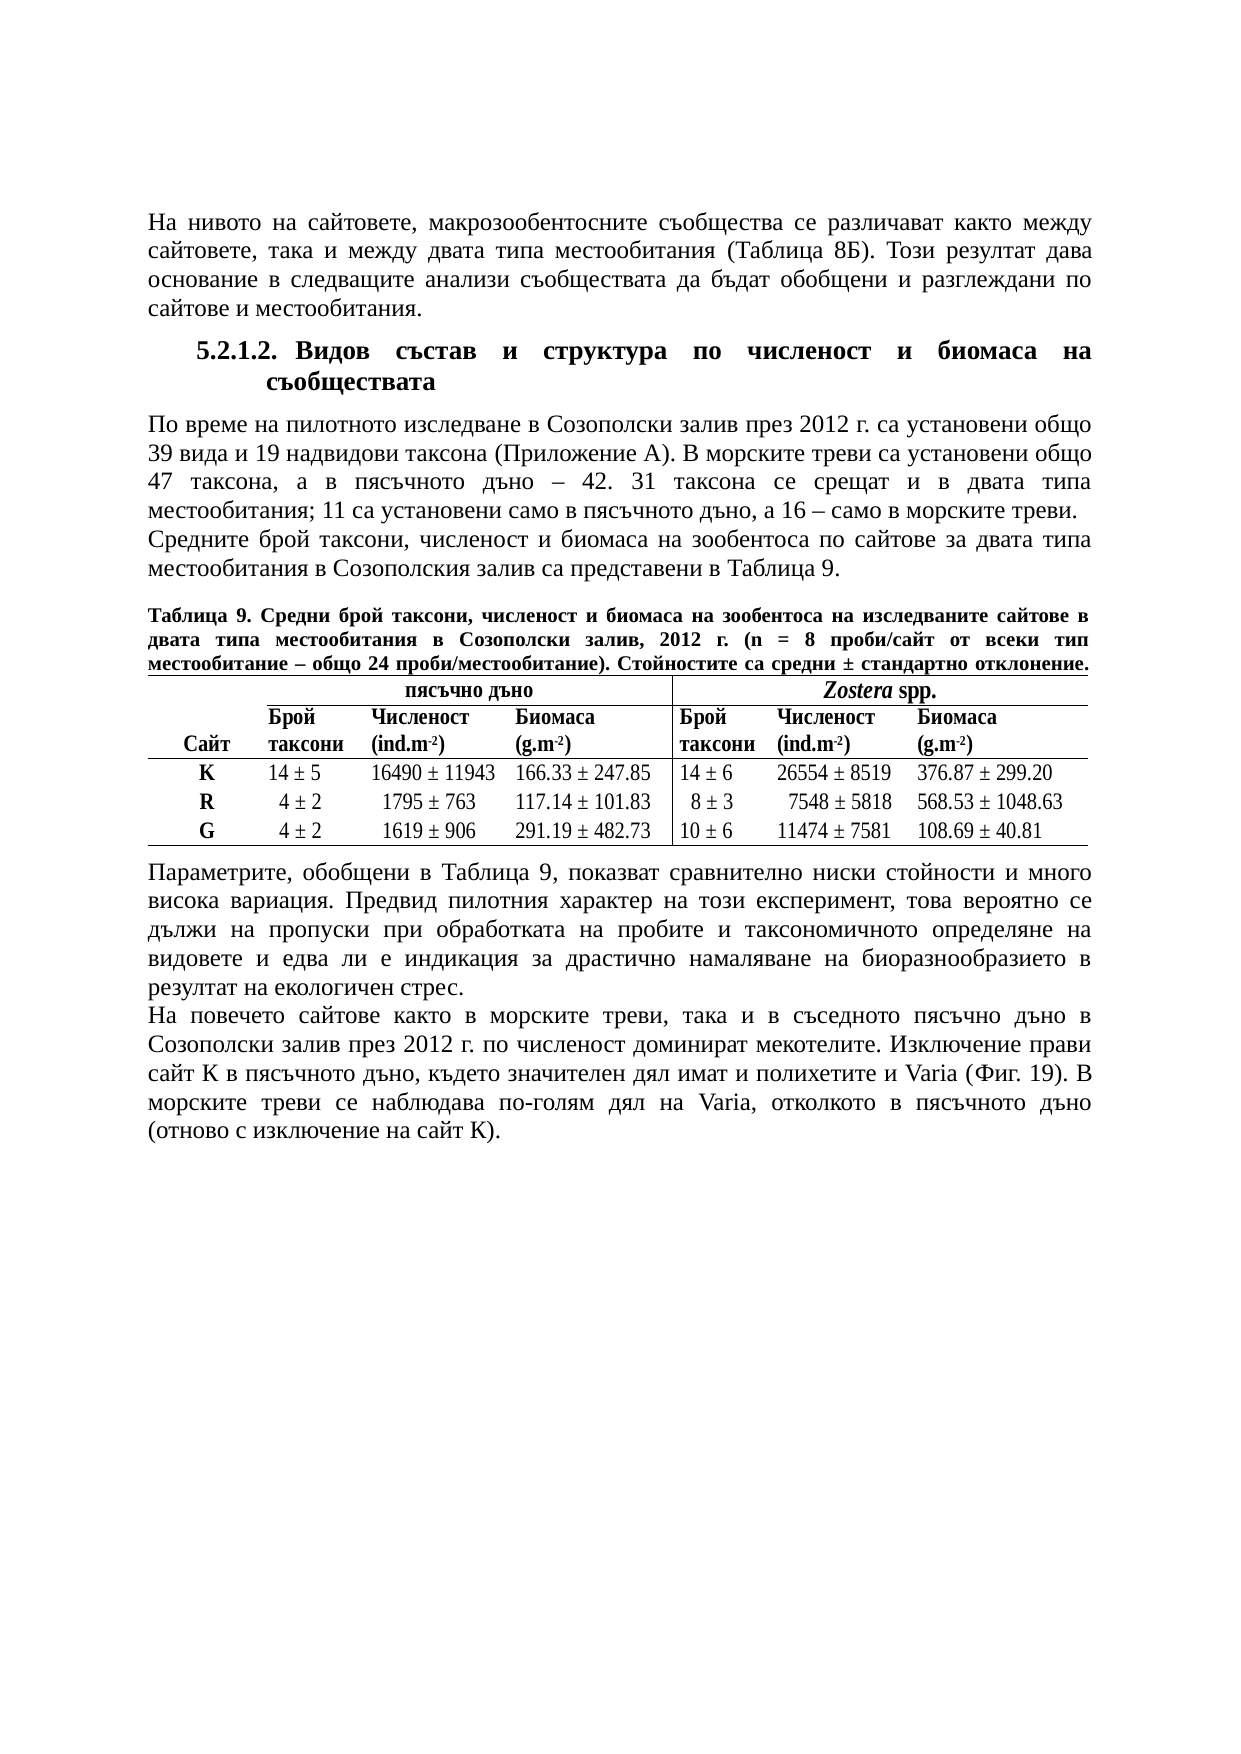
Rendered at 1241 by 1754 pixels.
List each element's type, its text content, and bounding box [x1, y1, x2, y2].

text На повечето сайтове както в морските треви, така и в съседното пясъчно дъно в Созополски залив през 2012 г. по численост доминират мекотелите. Изключение прави сайт К в пясъчното дъно, където значителен дял имат и полихетите и Varia (Фиг. 19). В морските треви се наблюдава по-голям дял на Varia, отколкото в пясъчното дъно (отново с изключение на сайт К). [148, 1000, 1093, 1144]
text Параметрите, обобщени в Таблица 9, показват сравнително ниски стойности и много висока вариация. Предвид пилотния характер на този експеримент, това вероятно се дължи на пропуски при обработката на пробите и таксономичното определяне на видовете и едва ли е индикация за драстично намаляване на биоразнообразието в резултат на екологичен стрес. [148, 857, 1093, 1000]
subtitle Видов състав и структура по численост и биомаса на съобществата [266, 334, 1093, 396]
text По време на пилотното изследване в Созополски залив през 2012 г. са установени общо 39 вида и 19 надвидови таксона (Приложение А). В морските треви са установени общо 47 таксона, а в пясъчното дъно – 42. 31 таксона се срещат и в двата типа местообитания; 11 са установени само в пясъчното дъно, а 16 – само в морските треви. [148, 409, 1093, 524]
text Средните брой таксони, численост и биомаса на зообентоса по сайтове за двата типа местообитания в Созополския залив са представени в Таблица 9. [148, 524, 1093, 581]
text Таблица 9. Средни брой таксони, численост и биомаса на зообентоса на изследваните сайтове в двата типа местообитания в Созополски залив, 2012 г. (n = 8 проби/сайт от всеки тип местообитание – общо 24 проби/местообитание). Стойностите са средни ± стандартно отклонение. [148, 603, 1091, 848]
text На нивото на сайтовете, макрозообентосните съобщества се различават както между сайтовете, така и между двата типа местообитания (Таблица 8Б). Този резултат дава основание в следващите анализи съобществата да бъдат обобщени и разглеждани по сайтове и местообитания. [148, 207, 1093, 322]
